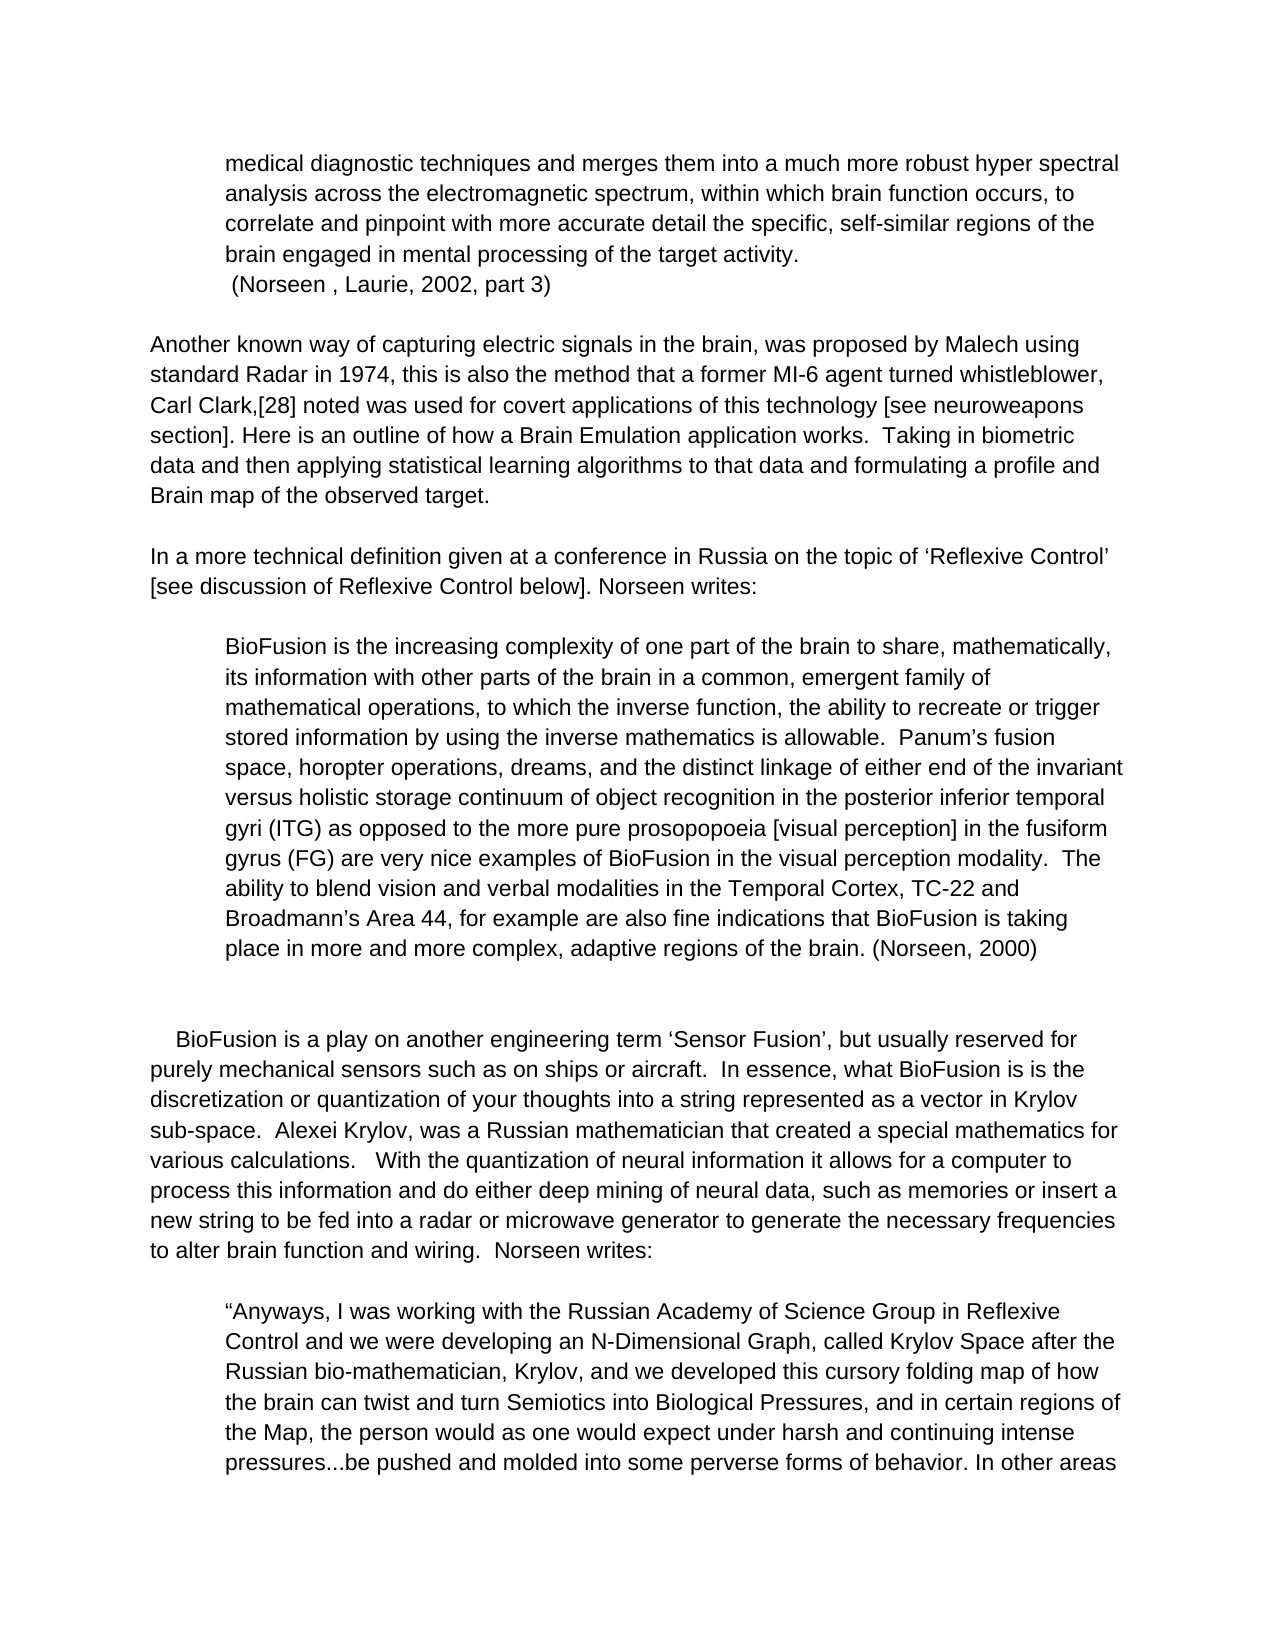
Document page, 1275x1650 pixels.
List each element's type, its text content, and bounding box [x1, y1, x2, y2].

text BioFusion is the increasing complexity of one part of the brain to share, mathematically, its information with other parts of the brain in a common, emergent family of mathematical operations, to which the inverse function, the ability to recreate or trigger stored information by using the inverse mathematics is allowable. Panum’s fusion space, horopter operations, dreams, and the distinct linkage of either end of the invariant versus holistic storage continuum of object recognition in the posterior inferior temporal gyri (ITG) as opposed to the more pure prosopopoeia [visual perception] in the fusiform gyrus (FG) are very nice examples of BioFusion in the visual perception modality. The ability to blend vision and verbal modalities in the Temporal Cortex, TC-22 and Broadmann’s Area 44, for example are also fine indications that BioFusion is taking place in more and more complex, adaptive regions of the brain. (Norseen, 2000) [225, 633, 1125, 962]
text BioFusion is a play on another engineering term ‘Sensor Fusion’, but usually reserved for purely mechanical sensors such as on ships or aircraft. In essence, what BioFusion is is the discretization or quantization of your thoughts into a string represented as a vector in Krylov sub-space. Alexei Krylov, was a Russian mathematician that created a special mathematics for various calculations. With the quantization of neural information it allows for a computer to process this information and do either deep mining of neural data, such as memories or insert a new string to be fed into a radar or microwave generator to generate the necessary frequencies to alter brain function and wiring. Norseen writes: [150, 1026, 1125, 1264]
text Another known way of capturing electric signals in the brain, was proposed by Malech using standard Radar in 1974, this is also the method that a former MI-6 agent turned whistleblower, Carl Clark,[28] noted was used for covert applications of this technology [see neuroweapons section]. Here is an outline of how a Brain Emulation application works. Taking in biometric data and then applying statistical learning algorithms to that data and formulating a profile and Brain map of the observed target. [150, 331, 1125, 509]
text In a more technical definition given at a conference in Russia on the topic of ‘Reflexive Control’ [see discussion of Reflexive Control below]. Norseen writes: [150, 543, 1125, 599]
text “Anyways, I was working with the Russian Academy of Science Group in Reflexive Control and we were developing an N-Dimensional Graph, called Krylov Space after the Russian bio-mathematician, Krylov, and we developed this cursory folding map of how the brain can twist and turn Semiotics into Biological Pressures, and in certain regions of the Map, the person would as one would expect under harsh and continuing intense pressures...be pushed and molded into some perverse forms of behavior. In other areas [225, 1298, 1125, 1475]
text medical diagnostic techniques and merges them into a much more robust hyper spectral analysis across the electromagnetic spectrum, within which brain function occurs, to correlate and pinpoint with more accurate detail the specific, self-similar regions of the brain engaged in mental processing of the target activity. (Norseen , Laurie, 2002, part 3) [225, 150, 1125, 297]
